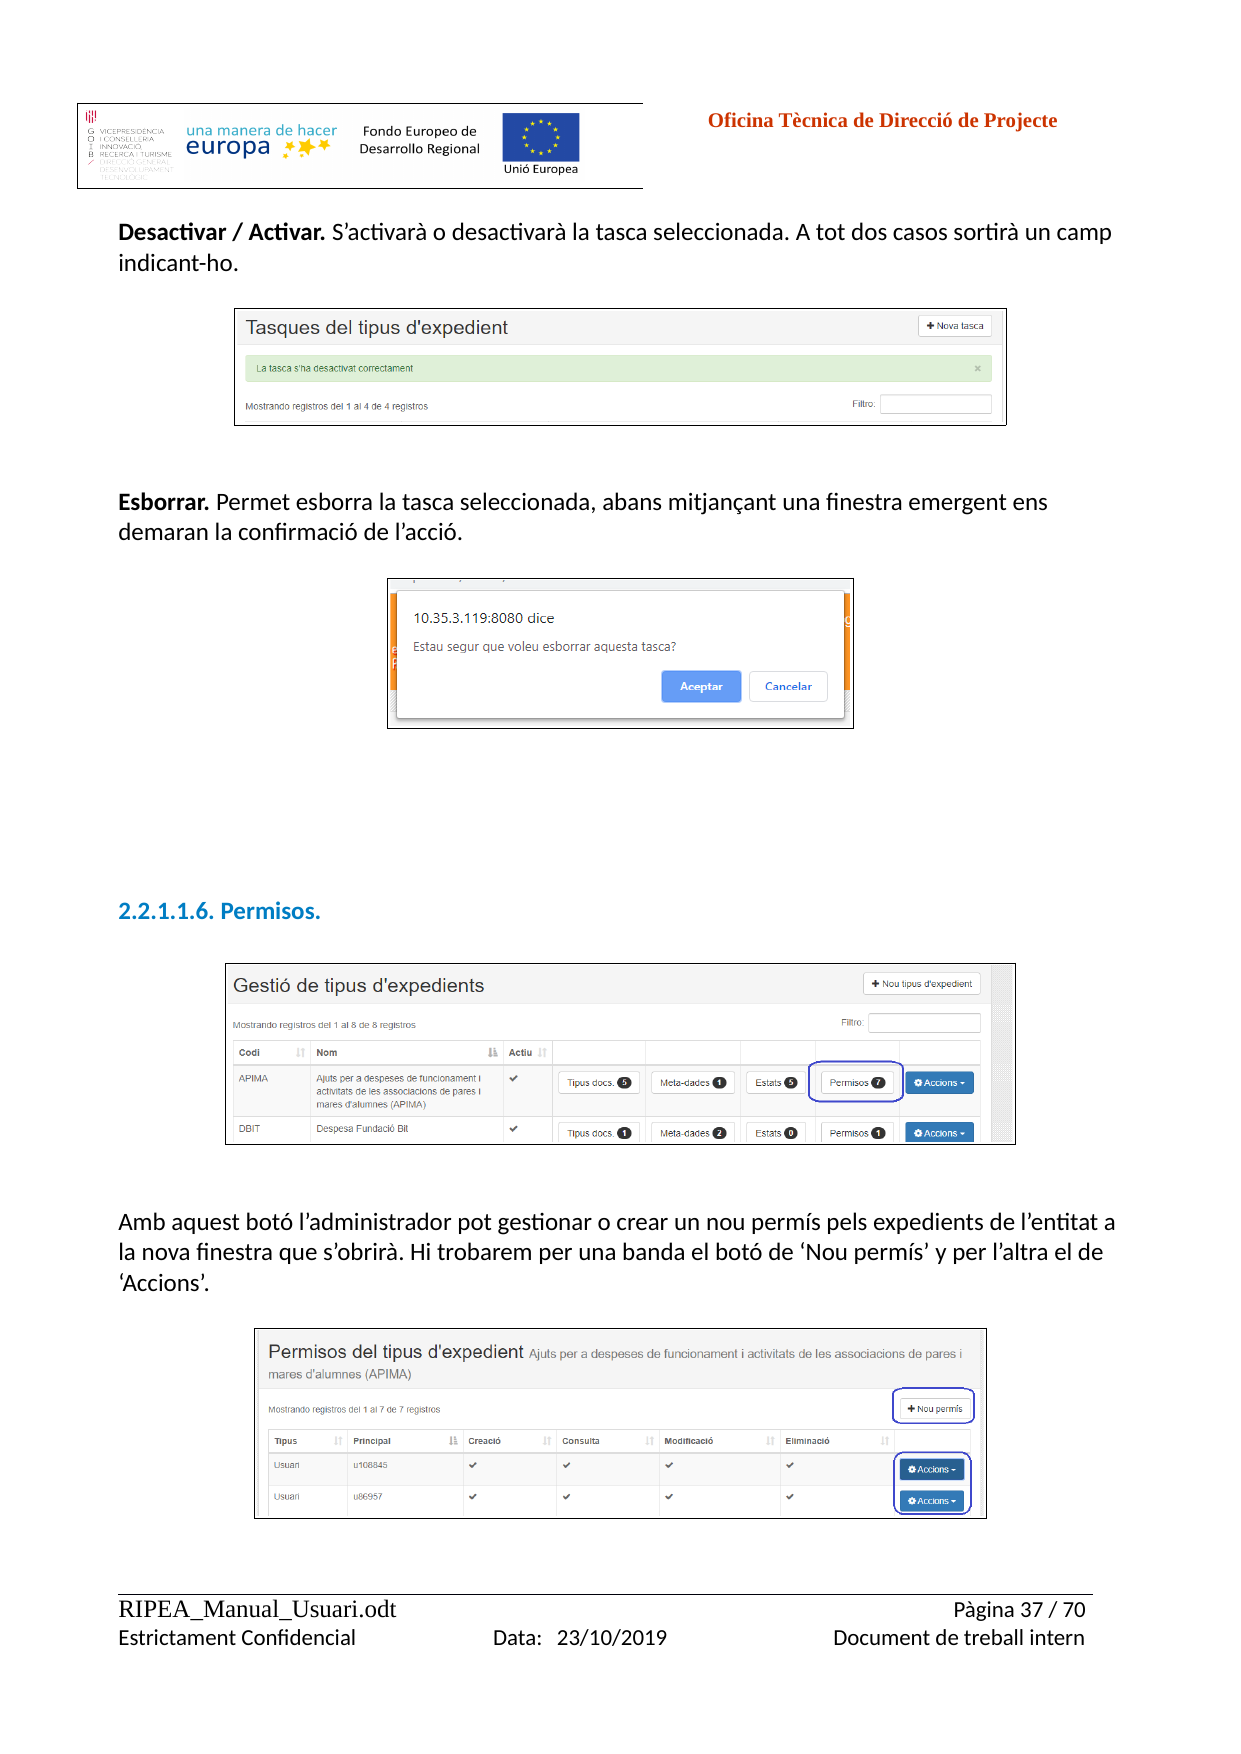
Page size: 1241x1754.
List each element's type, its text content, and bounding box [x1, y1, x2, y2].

picture [237, 311, 1004, 422]
subtitle 2.2.1.1.6. Permisos. [118, 895, 1122, 926]
picture [256, 1330, 984, 1516]
picture [390, 580, 850, 726]
text Esborrar. Permet esborra la tasca seleccionada, abans mitjançant una finestra emergent ens demaran la confirmació de l’acció. [118, 486, 1122, 547]
text Amb aquest botó l’administrador pot gestionar o crear un nou permís pels expedients de l’entitat a la nova finestra que s’obrirà. Hi trobarem per una banda el botó de ‘Nou permís’ y per l’altra el de ‘Accions’. [118, 1206, 1122, 1297]
picture [184, 108, 585, 182]
text Desactivar / Activar. S’activarà o desactivarà la tasca seleccionada. A tot dos casos sortirà un camp indicant-ho. [118, 216, 1122, 277]
picture [82, 108, 178, 182]
picture [227, 965, 1013, 1142]
